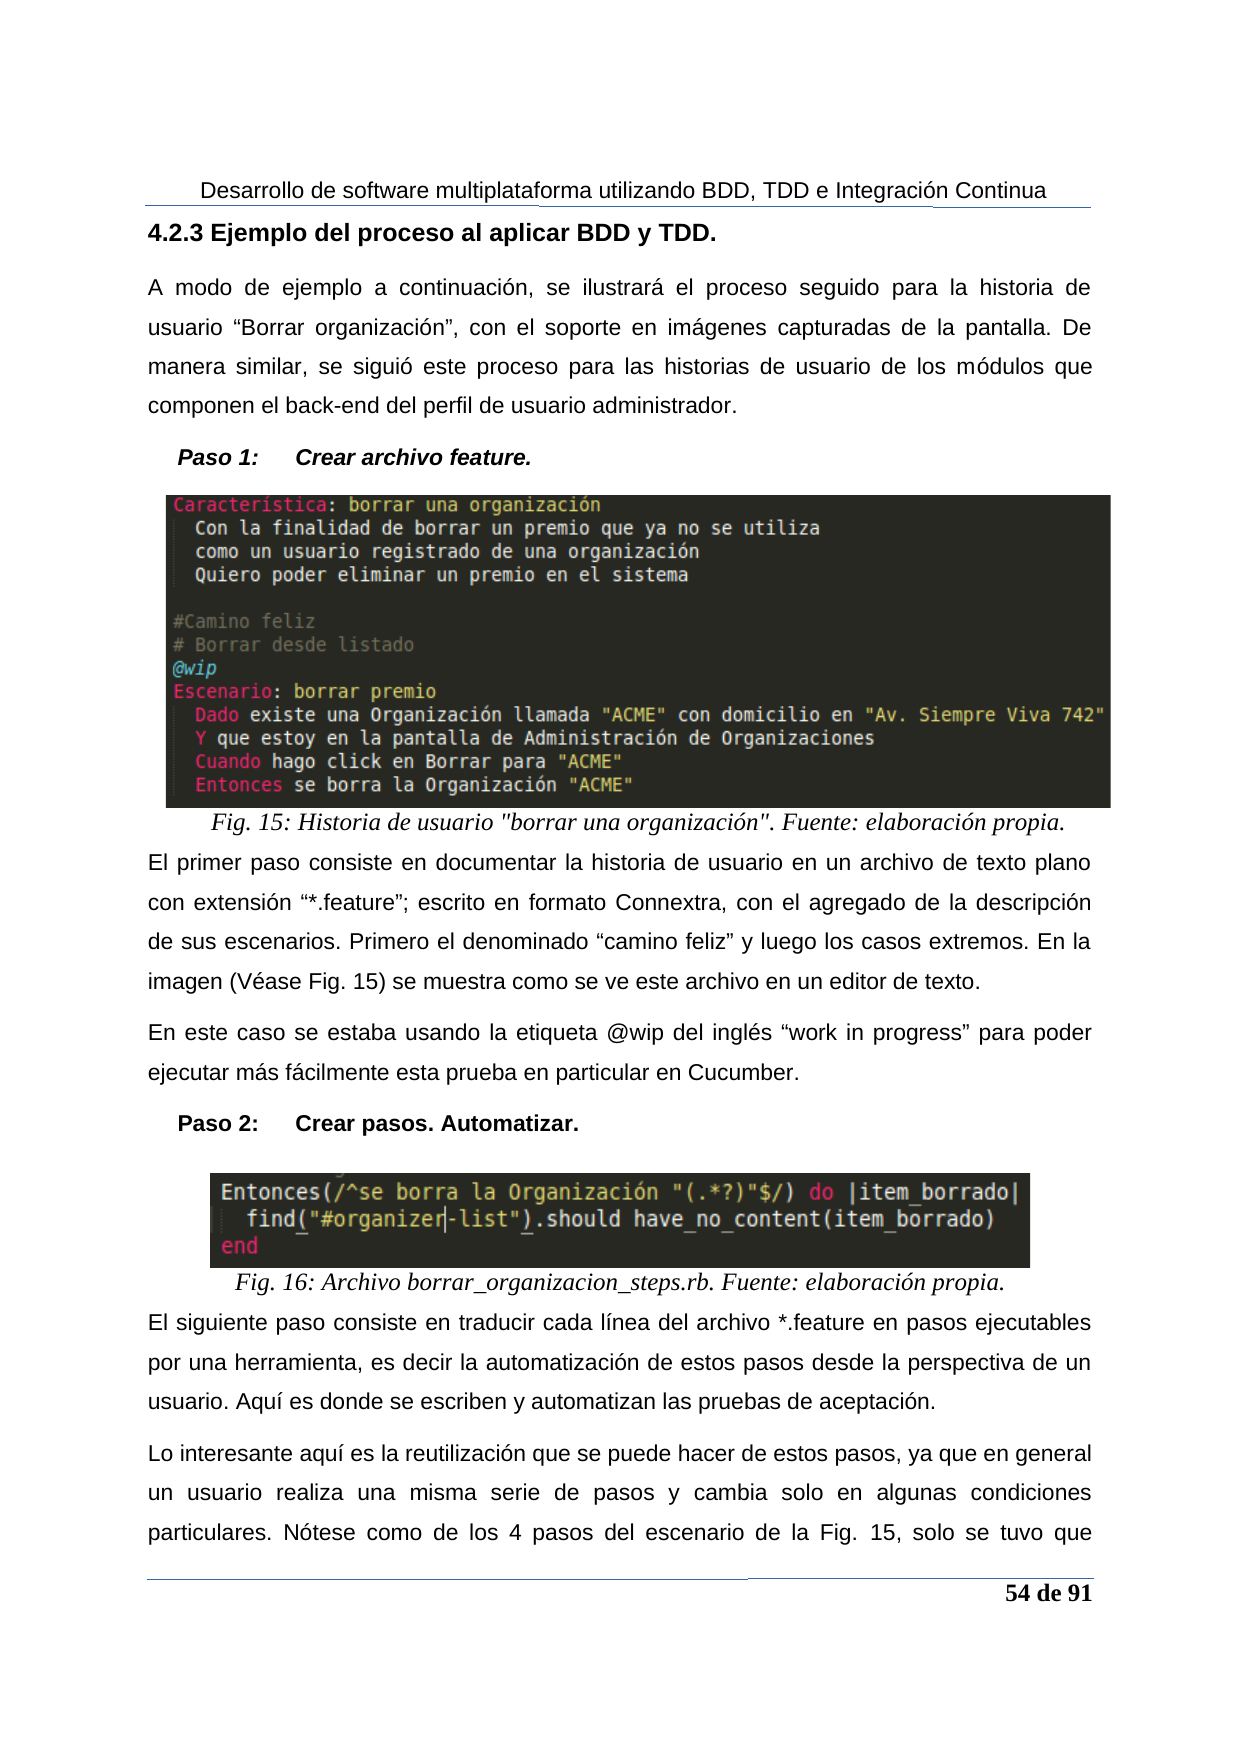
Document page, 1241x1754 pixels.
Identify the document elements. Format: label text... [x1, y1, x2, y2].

list [210, 1161, 1030, 1173]
picture [210, 1173, 1031, 1268]
list Fig. 16: Archivo borrar_organizacion_steps.rb. Fuente: elaboración propia. [210, 1268, 1030, 1296]
picture [165, 495, 1111, 808]
text A modo de ejemplo a continuación, se ilustrará el proceso seguido para la historia de usuario “Borrar organización”, con el soporte en imágenes capturadas de la pantalla. De manera similar, se siguió este proceso para las historias de usuario de los módulos que componen el back-end del perfil de usuario administrador. [148, 274, 1093, 419]
list Crear archivo feature. [177, 444, 1093, 470]
subtitle 4.2.3 Ejemplo del proceso al aplicar BDD y TDD. [148, 218, 1093, 247]
list Crear pasos. Automatizar. [177, 1110, 1093, 1136]
list [166, 483, 1111, 495]
list El primer paso consiste en documentar la historia de usuario en un archivo de texto plano con extensión “*.feature”; escrito en formato Connextra, con el agregado de la descripción de sus escenarios. Primero el denominado “camino feliz” y luego los casos extremos. En la imagen (Véase Fig. 15) se muestra como se ve este archivo en un editor de texto. [148, 495, 1093, 994]
list En este caso se estaba usando la etiqueta @wip del inglés “work in progress” para poder ejecutar más fácilmente esta prueba en particular en Cucumber. [148, 1019, 1093, 1085]
text El siguiente paso consiste en traducir cada línea del archivo *.feature en pasos ejecutables por una herramienta, es decir la automatización de estos pasos desde la perspectiva de un usuario. Aquí es donde se escriben y automatizan las pruebas de aceptación. [148, 1161, 1093, 1415]
text Lo interesante aquí es la reutilización que se puede hacer de estos pasos, ya que en general un usuario realiza una misma serie de pasos y cambia solo en algunas condiciones particulares. Nótese como de los 4 pasos del escenario de la Fig. 15, solo se tuvo que [148, 1439, 1093, 1545]
list Fig. 15: Historia de usuario "borrar una organización". Fuente: elaboración propia. [166, 808, 1111, 836]
